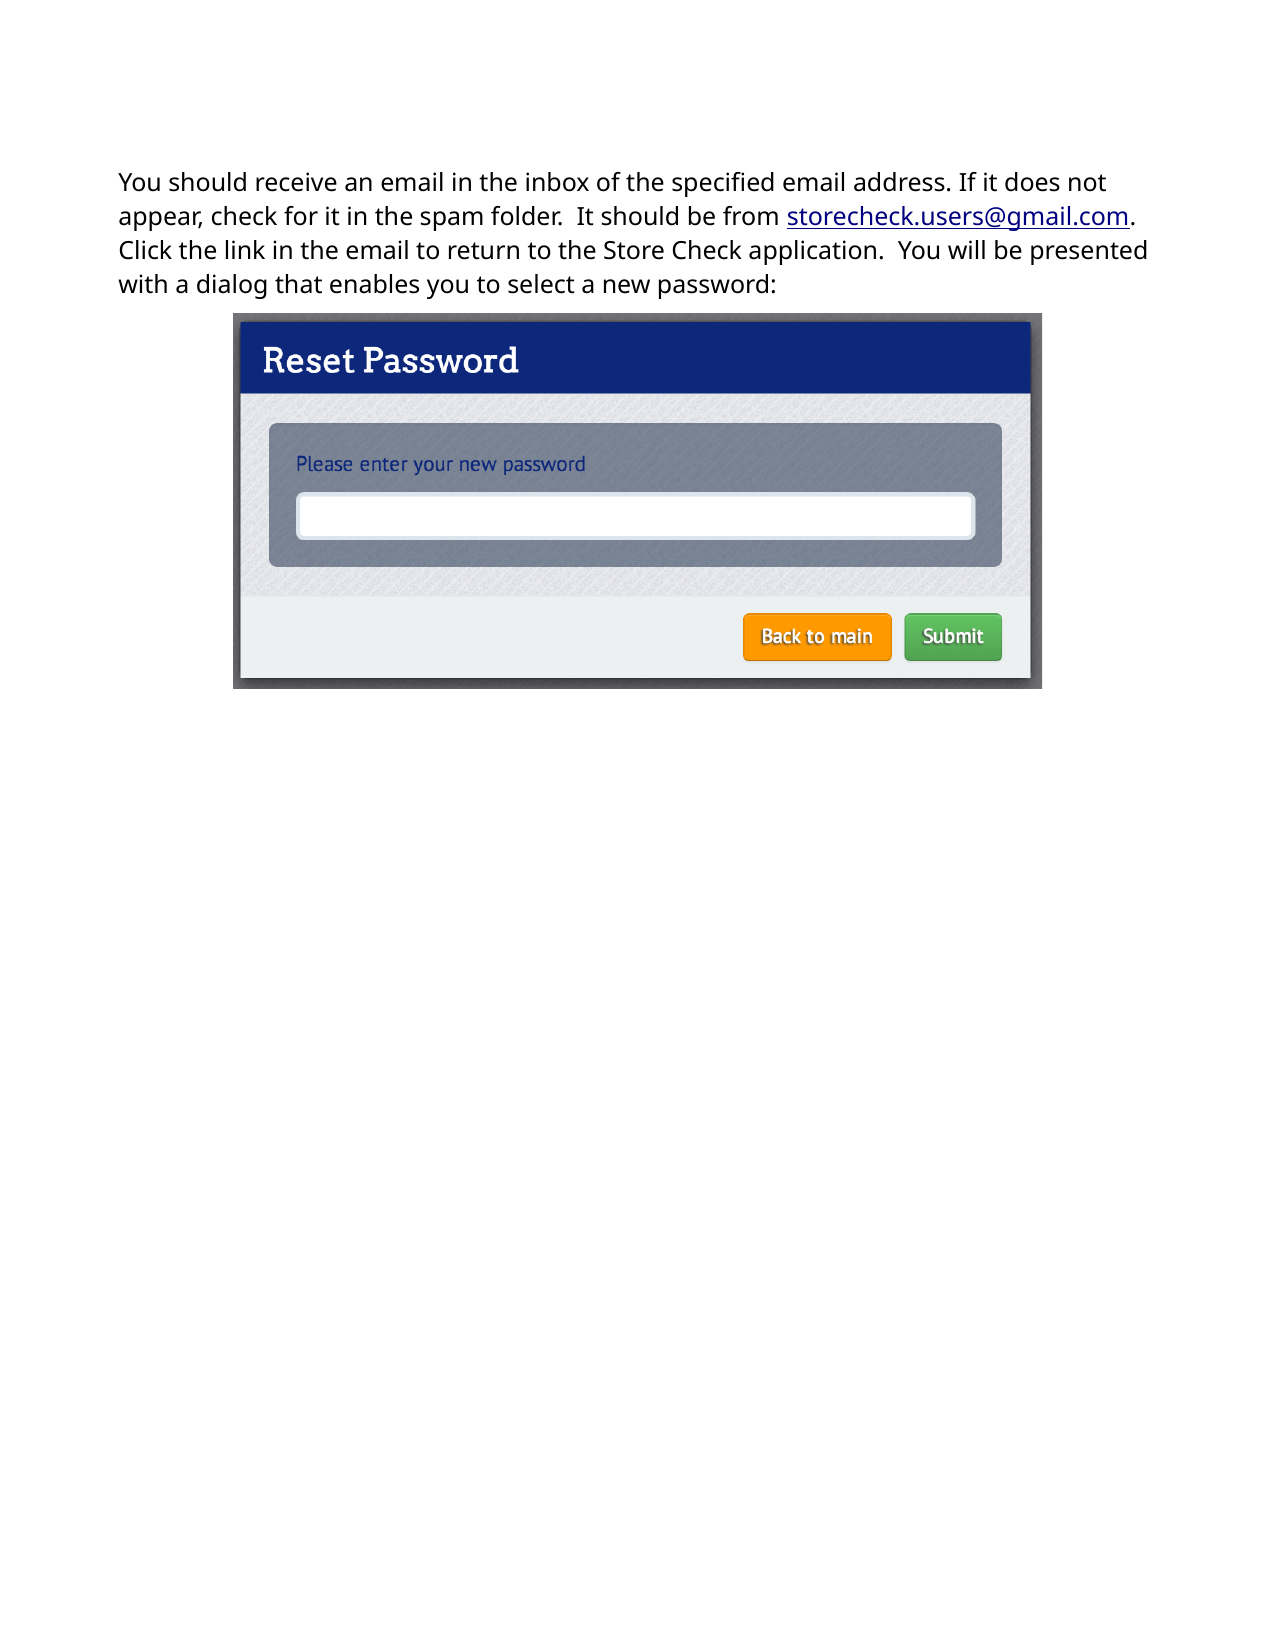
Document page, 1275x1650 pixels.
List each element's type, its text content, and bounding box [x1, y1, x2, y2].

text You should receive an email in the inbox of the specified email address. If it does not appear, check for it in the spam folder. It should be from storecheck.users@gmail.com. Click the link in the email to return to the Store Check application. You will be presented with a dialog that enables you to select a new password: [118, 165, 1157, 301]
picture [233, 313, 1043, 689]
